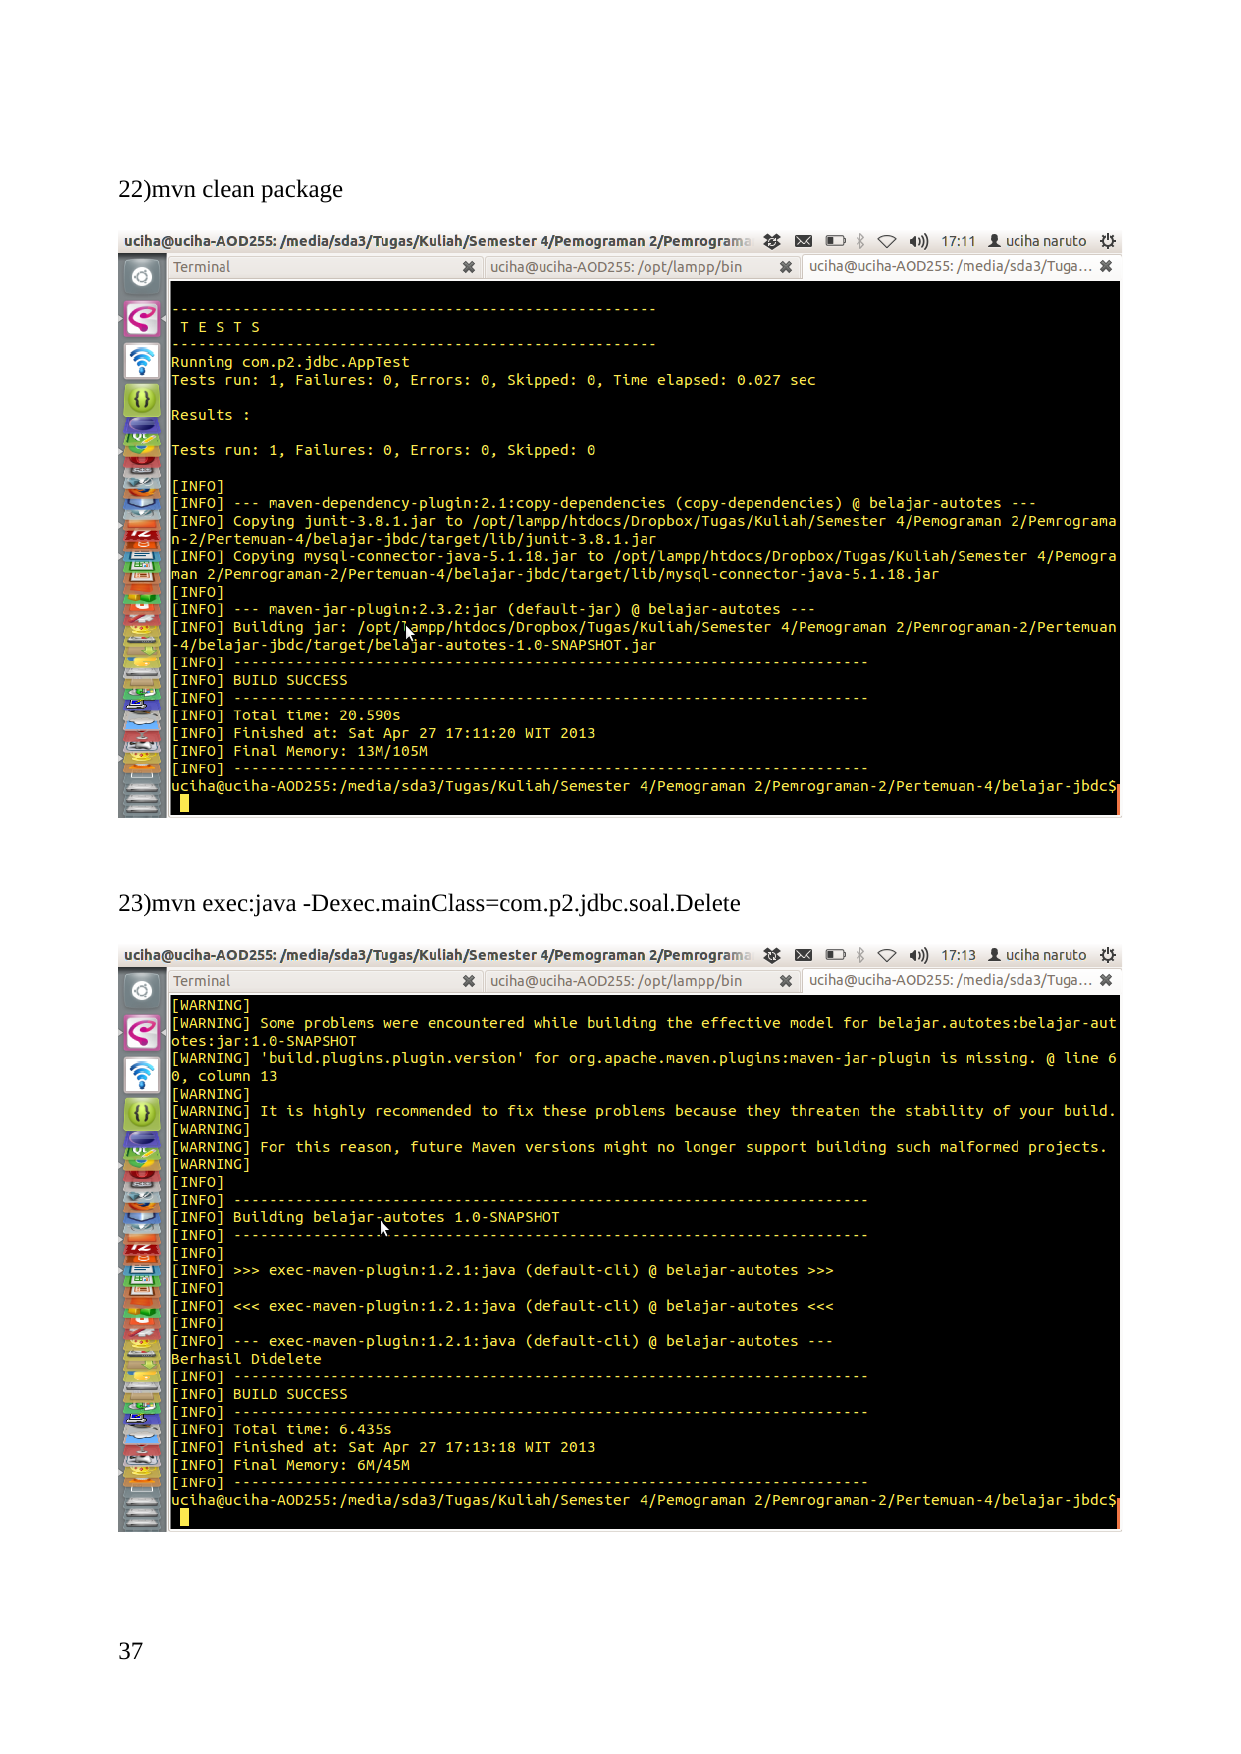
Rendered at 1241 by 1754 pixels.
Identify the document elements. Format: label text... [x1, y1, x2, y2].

list mvn exec:java -Dexec.mainClass=com.p2.jdbc.soal.Delete [118, 888, 1122, 916]
picture [118, 229, 1123, 818]
list mvn clean package [118, 174, 1122, 202]
picture [118, 943, 1123, 1532]
